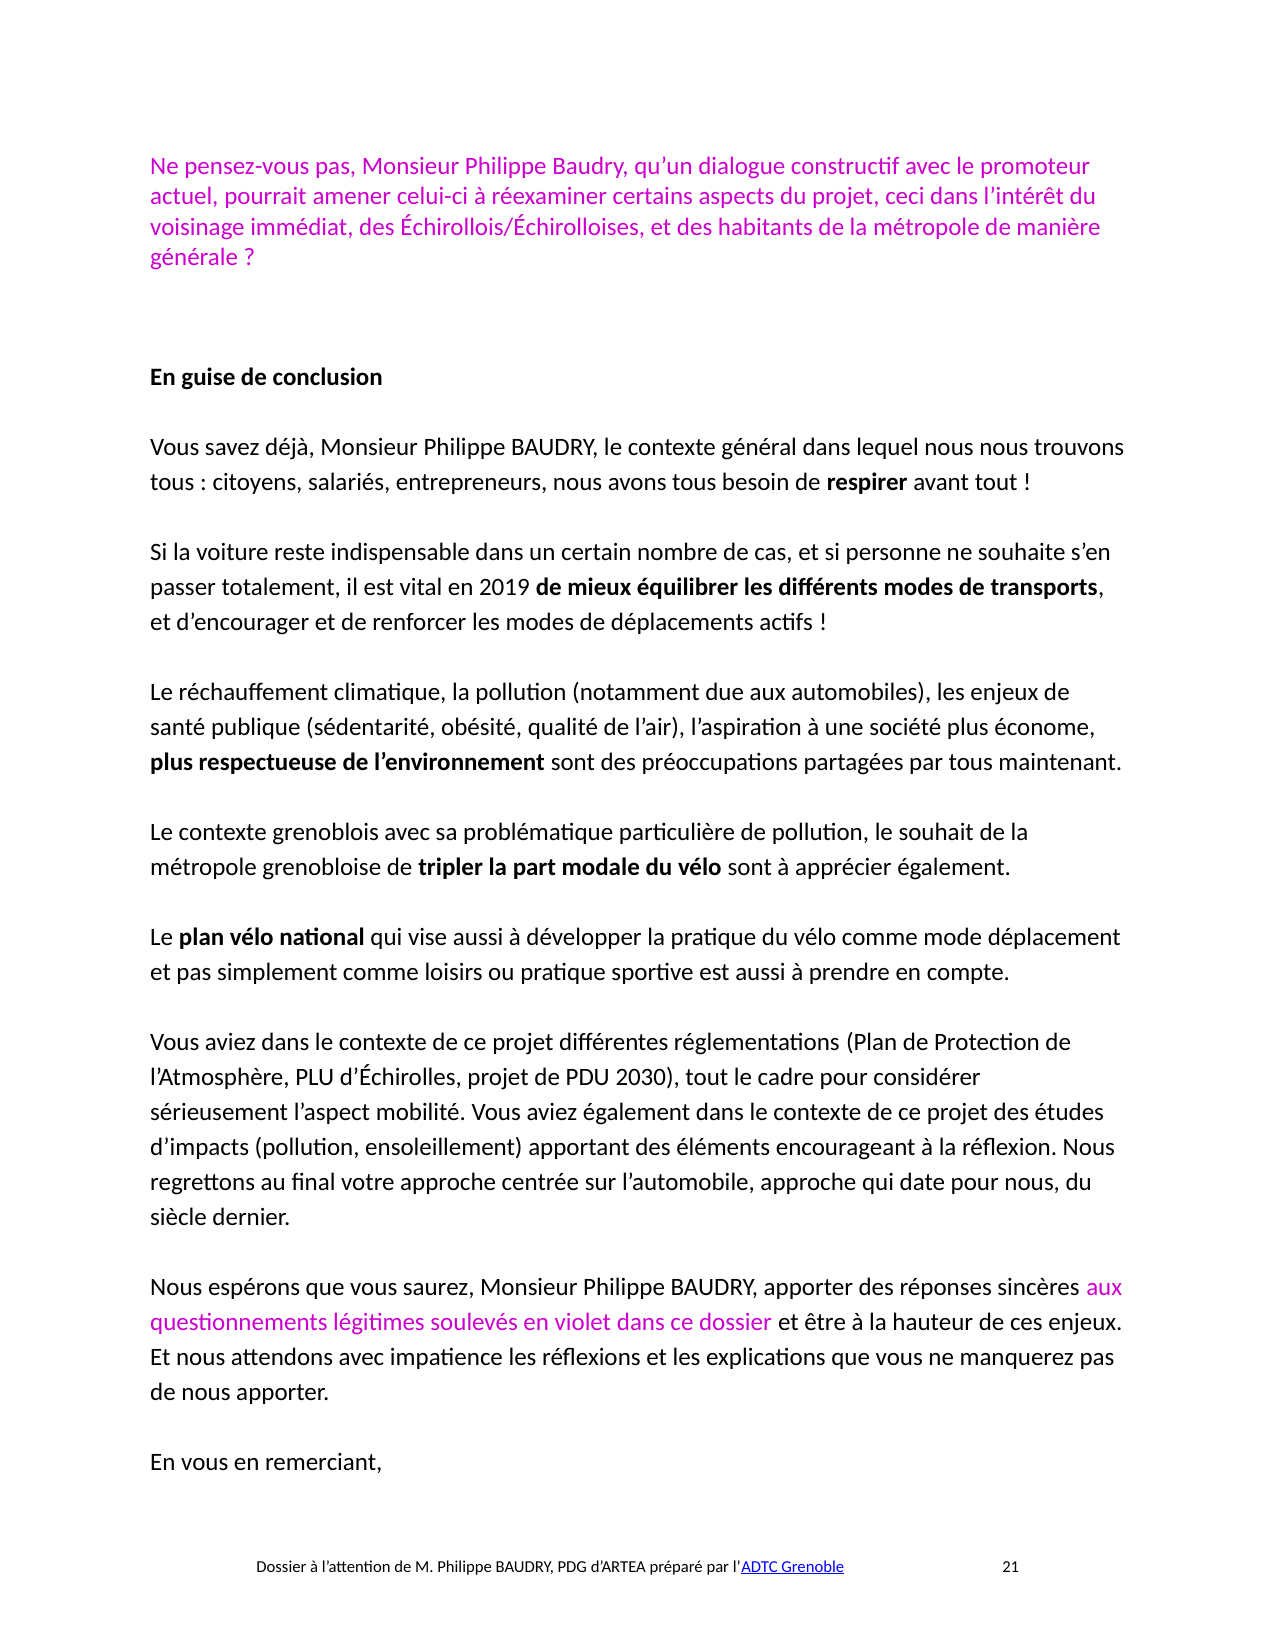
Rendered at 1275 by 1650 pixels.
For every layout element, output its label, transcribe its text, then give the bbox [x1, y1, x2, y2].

text Le plan vélo national qui vise aussi à développer la pratique du vélo comme mode déplacement et pas simplement comme loisirs ou pratique sportive est aussi à prendre en compte. [150, 921, 1125, 986]
text Si la voiture reste indispensable dans un certain nombre de cas, et si personne ne souhaite s’en passer totalement, il est vital en 2019 de mieux équilibrer les différents modes de transports, et d’encourager et de renforcer les modes de déplacements actifs ! [150, 536, 1125, 636]
text Le contexte grenoblois avec sa problématique particulière de pollution, le souhait de la métropole grenobloise de tripler la part modale du vélo sont à apprécier également. [150, 816, 1125, 881]
text En guise de conclusion [150, 361, 1125, 391]
text Vous aviez dans le contexte de ce projet différentes réglementations (Plan de Protection de l’Atmosphère, PLU d’Échirolles, projet de PDU 2030), tout le cadre pour considérer sérieusement l’aspect mobilité. Vous aviez également dans le contexte de ce projet des études d’impacts (pollution, ensoleillement) apportant des éléments encourageant à la réflexion. Nous regrettons au final votre approche centrée sur l’automobile, approche qui date pour nous, du siècle dernier. [150, 1026, 1125, 1231]
text En vous en remerciant, [150, 1446, 1125, 1476]
text Nous espérons que vous saurez, Monsieur Philippe BAUDRY, apporter des réponses sincères aux questionnements légitimes soulevés en violet dans ce dossier et être à la hauteur de ces enjeux. Et nous attendons avec impatience les réflexions et les explications que vous ne manquerez pas de nous apporter. [150, 1271, 1125, 1406]
text Le réchauffement climatique, la pollution (notamment due aux automobiles), les enjeux de santé publique (sédentarité, obésité, qualité de l’air), l’aspiration à une société plus économe, plus respectueuse de l’environnement sont des préoccupations partagées par tous maintenant. [150, 676, 1125, 776]
text Vous savez déjà, Monsieur Philippe BAUDRY, le contexte général dans lequel nous nous trouvons tous : citoyens, salariés, entrepreneurs, nous avons tous besoin de respirer avant tout ! [150, 431, 1125, 496]
text Ne pensez-vous pas, Monsieur Philippe Baudry, qu’un dialogue constructif avec le promoteur actuel, pourrait amener celui-ci à réexaminer certains aspects du projet, ceci dans l’intérêt du voisinage immédiat, des Échirollois/Échirolloises, et des habitants de la métropole de manière générale ? [150, 150, 1125, 272]
